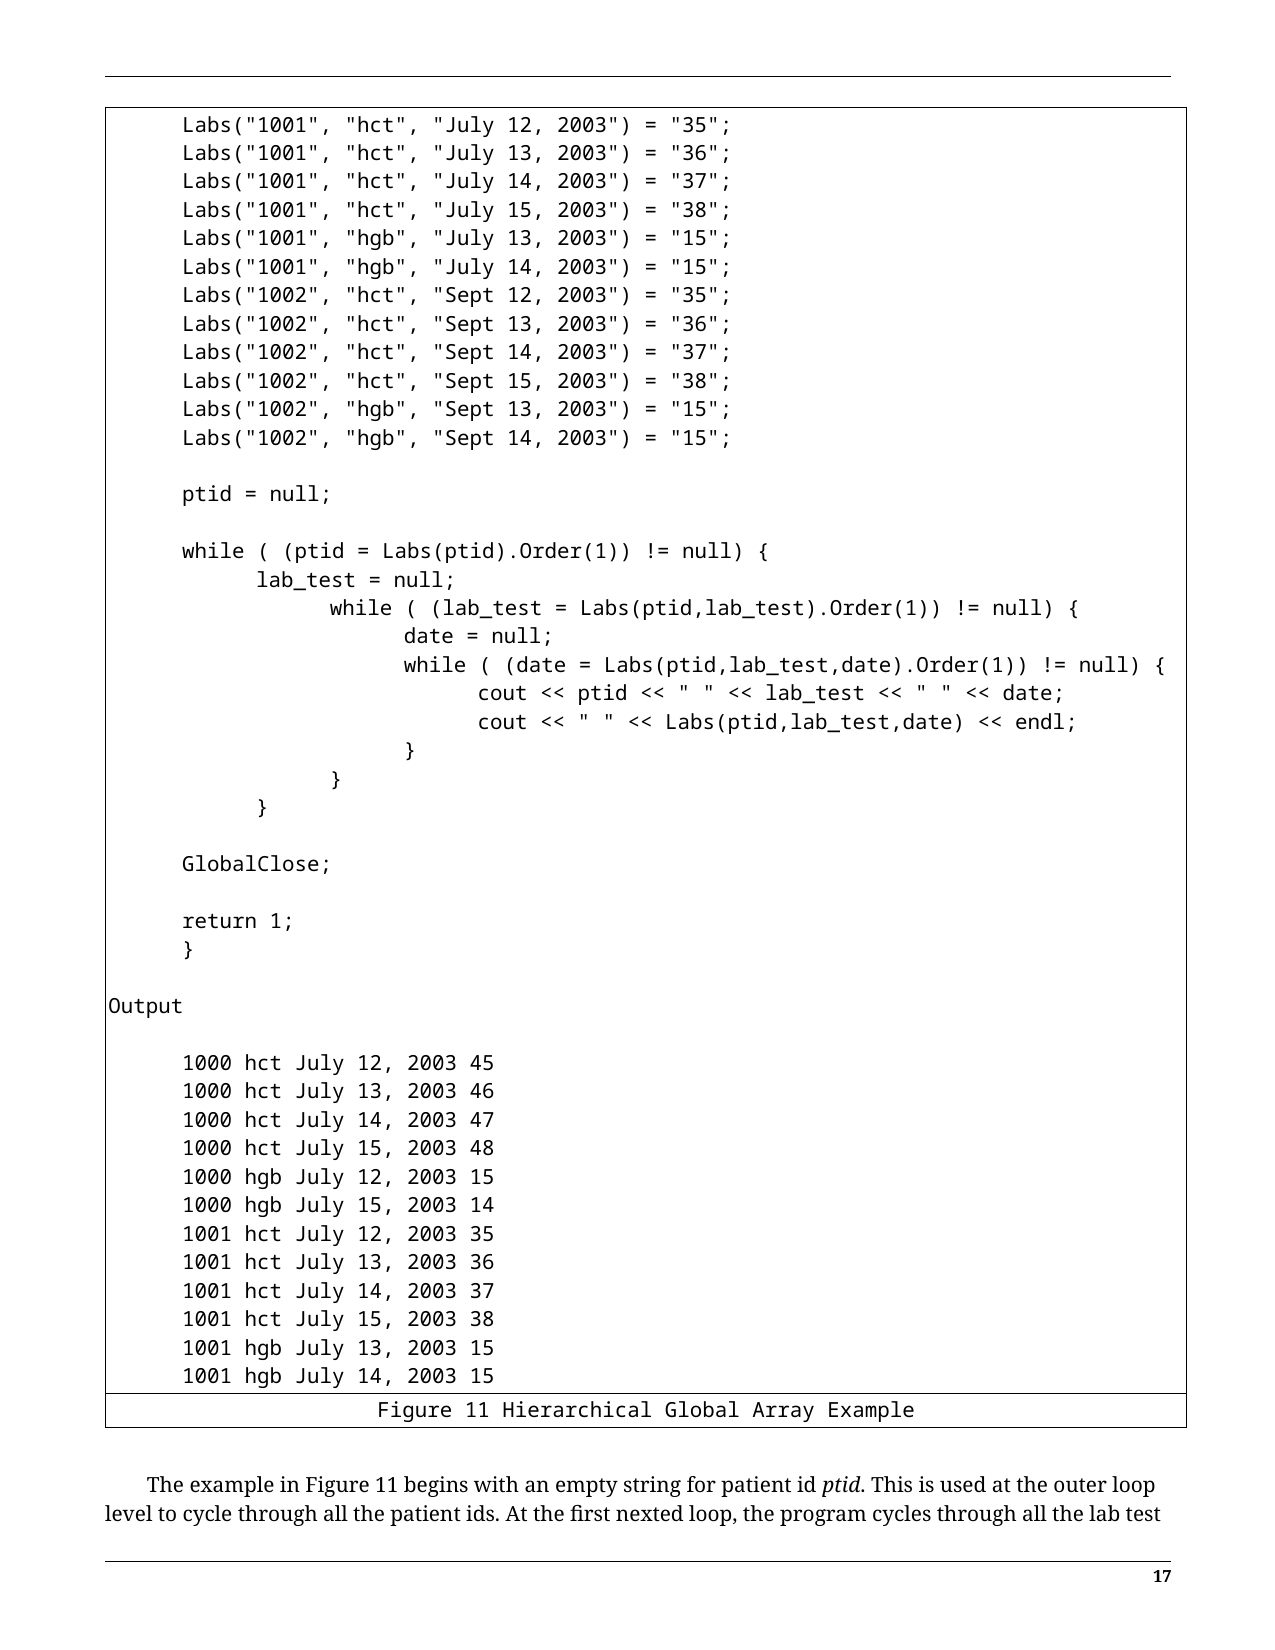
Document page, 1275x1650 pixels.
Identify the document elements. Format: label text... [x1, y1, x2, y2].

table_header Labs("1001", "hct", "July 12, 2003") = "35"; Labs("1001", "hct", "July 13, 2003") = "36"; Labs("1001", "hct", "July 14, 2003") = "37"; Labs("1001", "hct", "July 15, 2003") = "38"; Labs("1001", "hgb", "July 13, 2003") = "15"; Labs("1001", "hgb", "July 14, 2003") = "15"; Labs("1002", "hct", "Sept 12, 2003") = "35"; Labs("1002", "hct", "Sept 13, 2003") = "36"; Labs("1002", "hct", "Sept 14, 2003") = "37"; Labs("1002", "hct", "Sept 15, 2003") = "38"; Labs("1002", "hgb", "Sept 13, 2003") = "15"; Labs("1002", "hgb", "Sept 14, 2003") = "15"; ptid = null; while ( (ptid = Labs(ptid).Order(1)) != null) { lab_test = null; while ( (lab_test = Labs(ptid,lab_test).Order(1)) != null) { date = null; while ( (date = Labs(ptid,lab_test,date).Order(1)) != null) { cout << ptid << " " << lab_test << " " << date; cout << " " << Labs(ptid,lab_test,date) << endl; } } } GlobalClose; return 1; } Output 1000 hct July 12, 2003 45 1000 hct July 13, 2003 46 1000 hct July 14, 2003 47 1000 hct July 15, 2003 48 1000 hgb July 12, 2003 15 1000 hgb July 15, 2003 14 1001 hct July 12, 2003 35 1001 hct July 13, 2003 36 1001 hct July 14, 2003 37 1001 hct July 15, 2003 38 1001 hgb July 13, 2003 15 1001 hgb July 14, 2003 15 [106, 108, 1186, 1392]
table_cell Figure 11 Hierarchical Global Array Example [106, 1394, 1186, 1427]
text The example in Figure 11 begins with an empty string for patient id ptid. This is used at the outer loop level to cycle through all the patient ids. At the first nexted loop, the program cycles through all the lab test [105, 1471, 1186, 1527]
